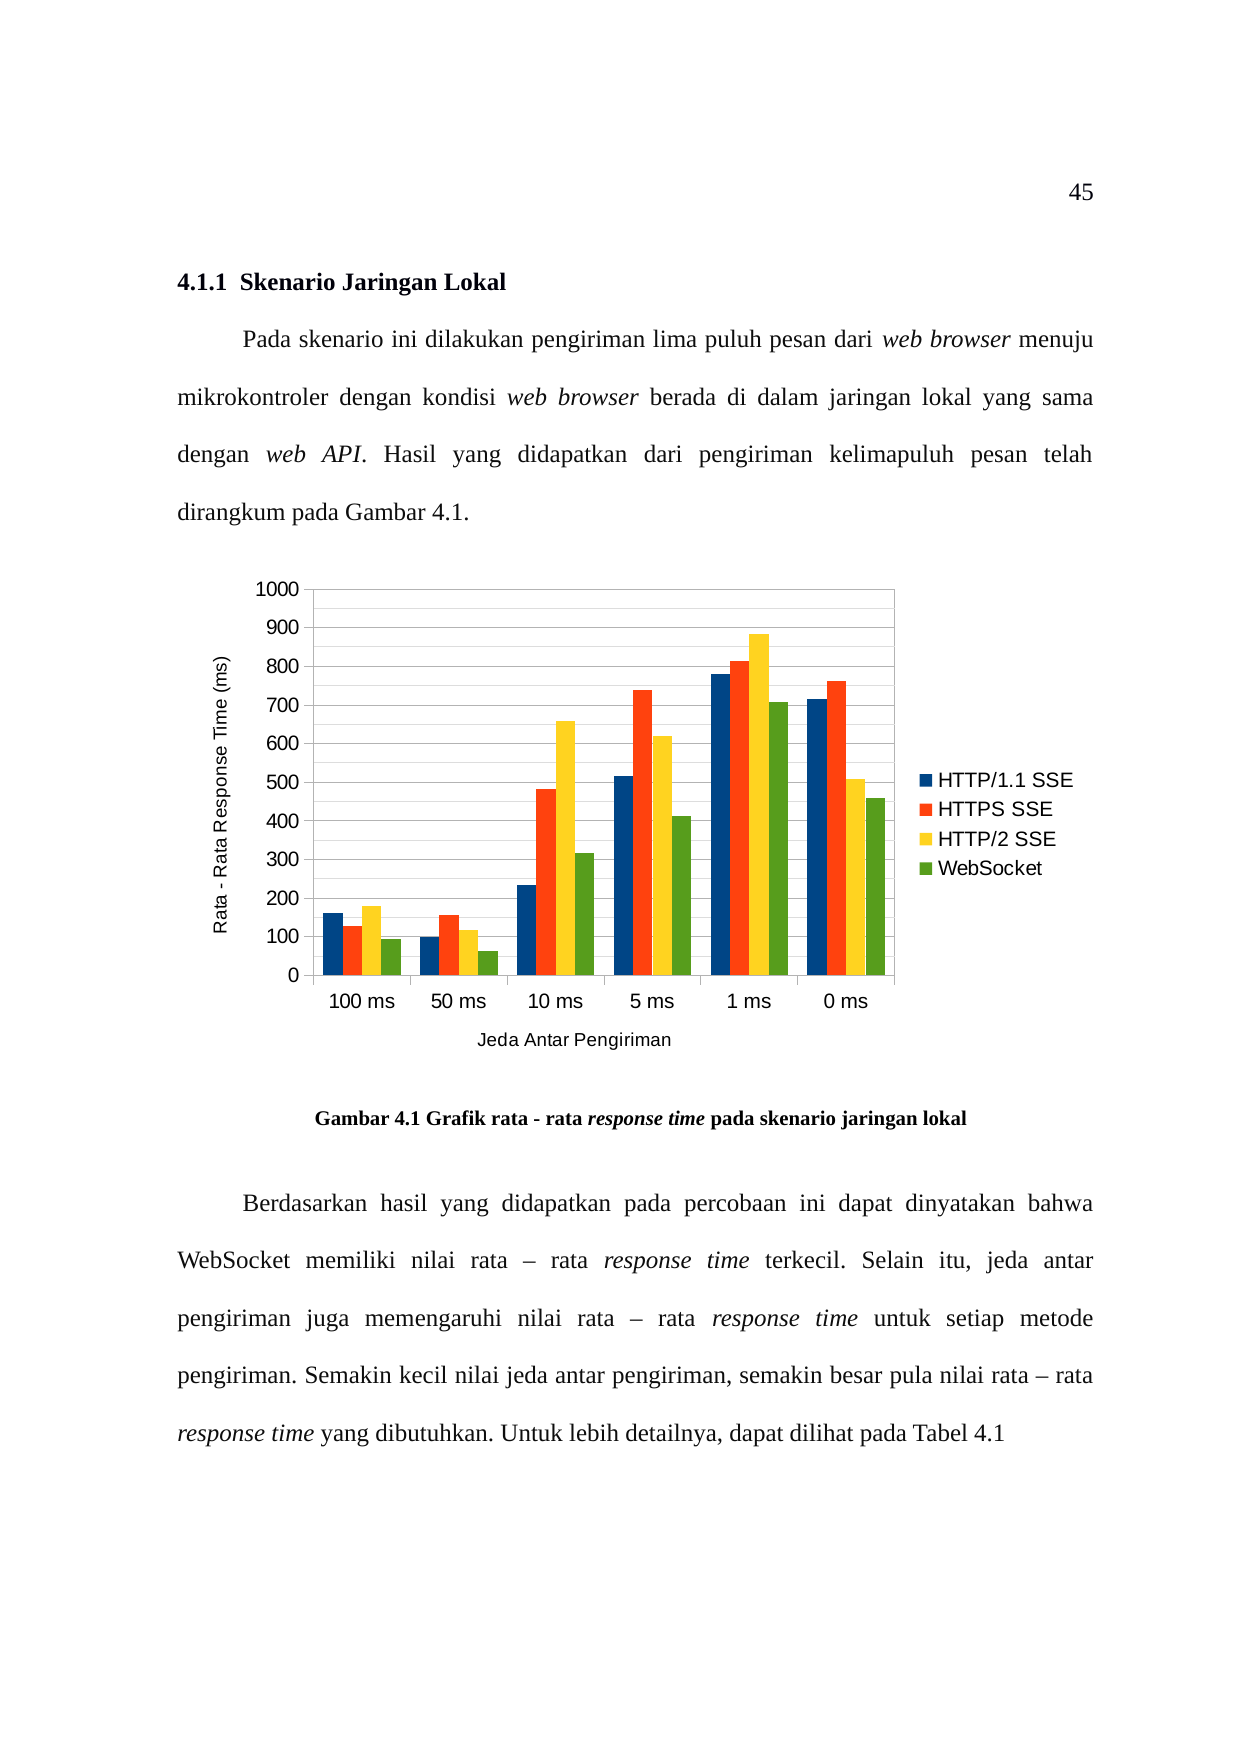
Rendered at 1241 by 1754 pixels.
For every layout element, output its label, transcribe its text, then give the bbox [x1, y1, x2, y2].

text 1Gambar 4.1 Grafik rata - rata response time pada skenario jaringan lokal [163, 567, 1108, 1130]
subtitle 4.1.1 Skenario Jaringan Lokal [177, 267, 1093, 296]
text Berdasarkan hasil yang didapatkan pada percobaan ini dapat dinyatakan bahwa WebSocket memiliki nilai rata – rata response time terkecil. Selain itu, jeda antar pengiriman juga memengaruhi nilai rata – rata response time untuk setiap metode pengiriman. Semakin kecil nilai jeda antar pengiriman, semakin besar pula nilai rata – rata response time yang dibutuhkan. Untuk lebih detailnya, dapat dilihat pada Tabel 4.1 [177, 1130, 1093, 1446]
text Pada skenario ini dilakukan pengiriman lima puluh pesan dari web browser menuju mikrokontroler dengan kondisi web browser berada di dalam jaringan lokal yang sama dengan web API. Hasil yang didapatkan dari pengiriman kelimapuluh pesan telah dirangkum pada Gambar 4.1. [177, 324, 1093, 526]
text [163, 554, 1108, 567]
